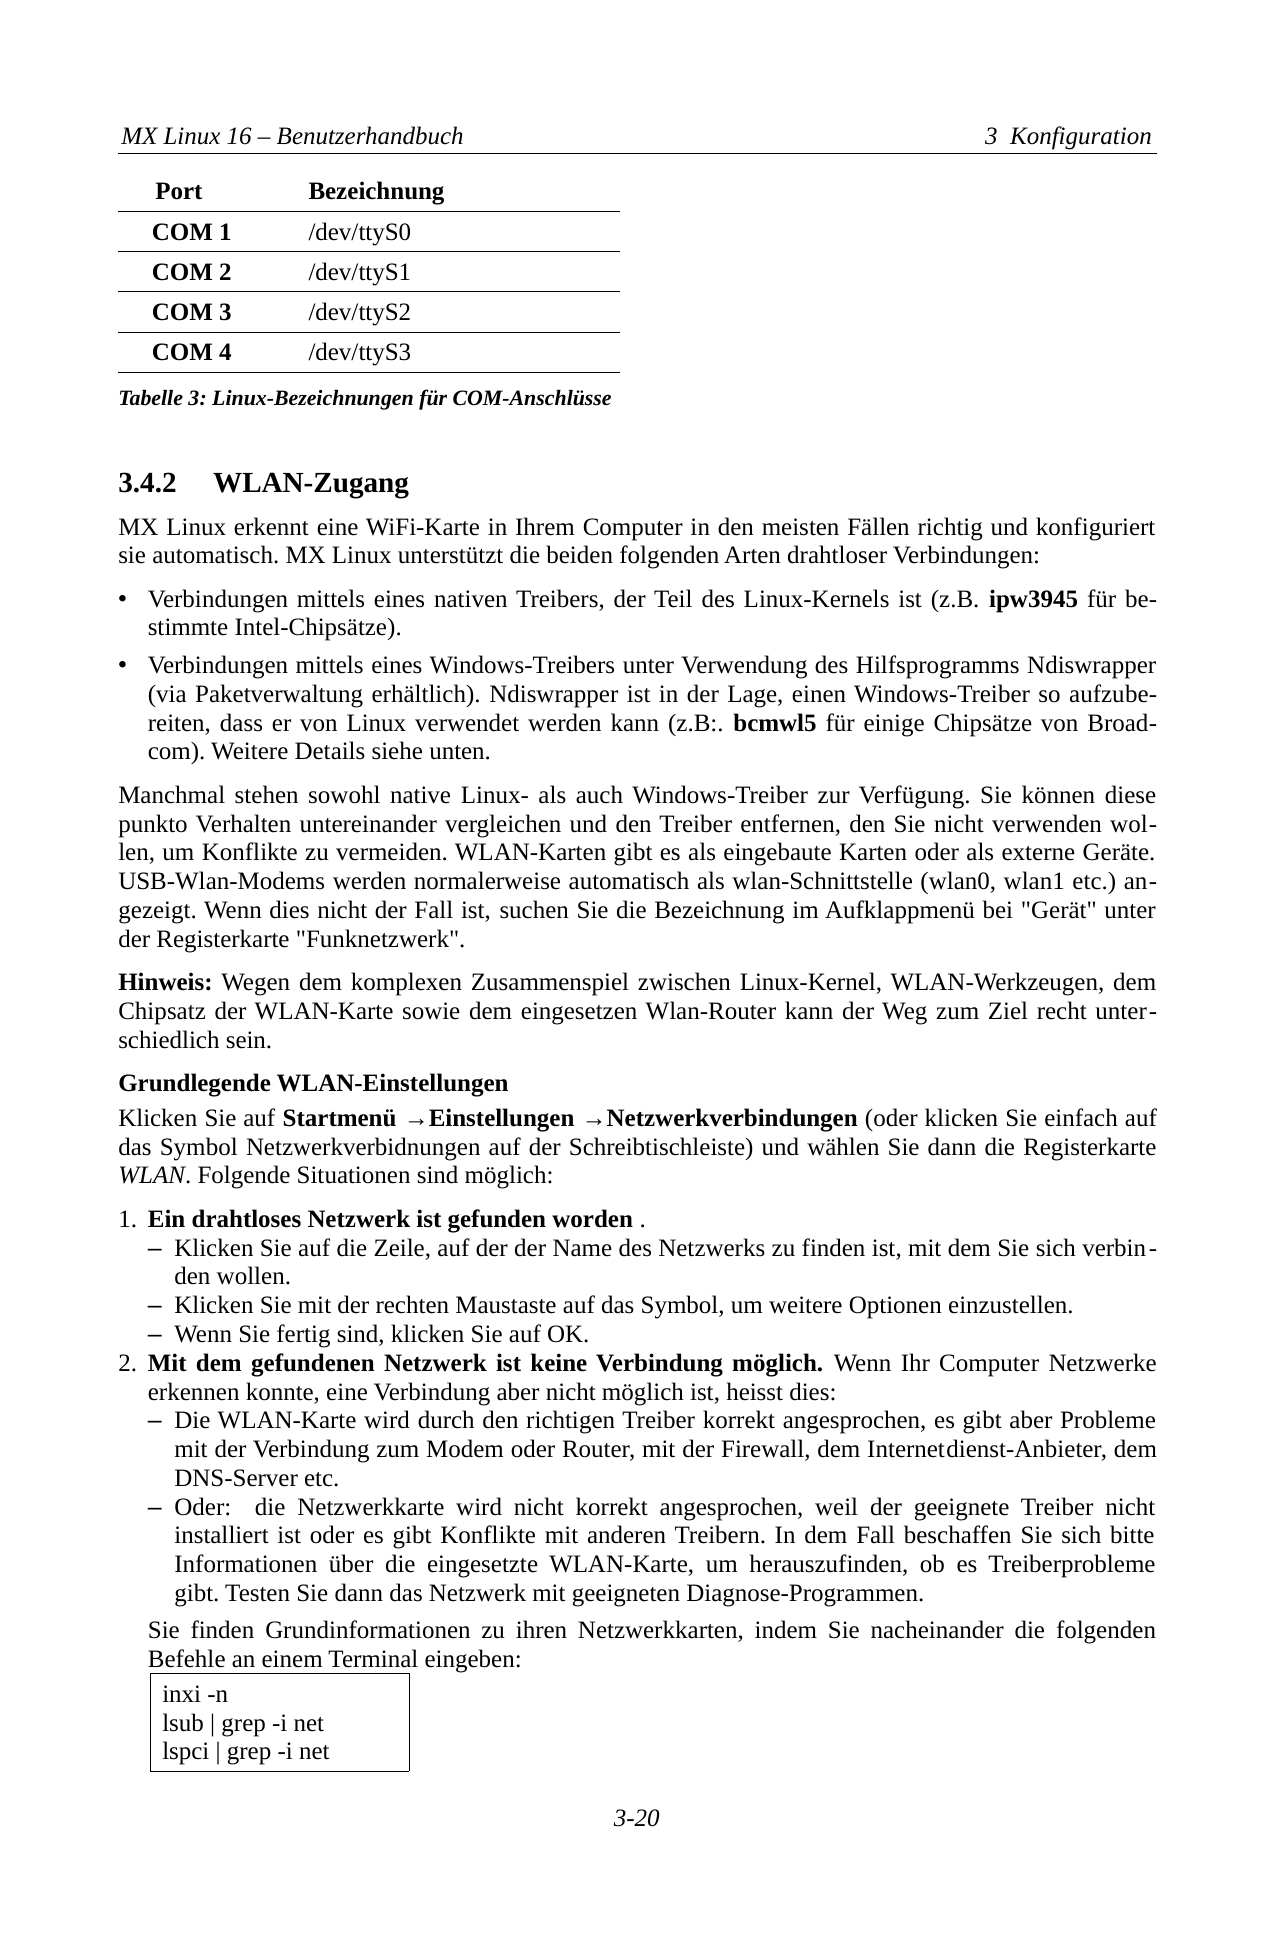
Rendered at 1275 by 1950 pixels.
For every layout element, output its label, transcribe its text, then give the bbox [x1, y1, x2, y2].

table_header Port [118, 171, 271, 211]
subtitle 3.4.2 WLAN-Zugang [118, 466, 1157, 499]
list Ein drahtloses Netzwerk ist gefunden worden . [118, 1204, 1157, 1232]
text Manchmal stehen sowohl native Linux- als auch Windows-Treiber zur Verfügung. Sie können diese punk­to Verhalten untereinander vergleichen und den Treiber entfernen, den Sie nicht verwenden wol­len, um Konflikte zu vermeiden. WLAN-Karten gibt es als eingebaute Karten oder als externe Geräte. USB-Wlan-Modems werden normalerweise automatisch als wlan-Schnittstelle (wlan0, wlan1 etc.) an­ge­zeigt. Wenn dies nicht der Fall ist, suchen Sie die Bezeichnung im Aufklappmenü bei "Gerät" unter der Registerkarte "Funknetzwerk". [118, 780, 1157, 952]
text Tabelle 3: Linux-Bezeichnungen für COM-Anschlüsse [118, 384, 1157, 410]
text Klicken Sie auf Startmenü →Einstellungen →Netzwerkverbindungen (oder klicken Sie einfach auf das Sym­bol Netzwerkverbidnungen auf der Schreibtischleiste) und wählen Sie dann die Registerkarte WLAN. Folgende Situationen sind möglich: [118, 1103, 1157, 1189]
list Verbindungen mittels eines nativen Treibers, der Teil des Linux-Kernels ist (z.B. ipw3945 für be­stim­mte Intel-Chipsätze). [118, 584, 1157, 641]
table_cell /dev/ttyS2 [271, 292, 620, 332]
table_header inxi -n lsub | grep -i net lspci | grep -i net [151, 1674, 409, 1771]
list Die WLAN-Karte wird durch den richtigen Treiber korrekt angesprochen, es gibt aber Probleme mit der Verbindung zum Modem oder Router, mit der Firewall, dem Internet­dienst-Anbieter, dem DNS-Server etc. [148, 1405, 1157, 1492]
text Hinweis: Wegen dem komplexen Zusammenspiel zwischen Linux-Kernel, WLAN-Werkzeugen, dem Chip­satz der WLAN-Karte sowie dem eingesetzen Wlan-Router kann der Weg zum Ziel recht unter­schiedlich sein. [118, 967, 1157, 1053]
table_cell COM 1 [118, 212, 271, 251]
list Oder: die Netzwerkkarte wird nicht korrekt angesprochen, weil der geeignete Treiber nicht installiert ist oder es gibt Konflikte mit anderen Treibern. In dem Fall beschaffen Sie sich bitte Informationen über die eingesetzte WLAN-Karte, um herauszufinden, ob es Treiberprobleme gibt. Testen Sie dann das Netzwerk mit geeigneten Diagnose-Programmen. [148, 1492, 1157, 1607]
table_cell COM 2 [118, 252, 271, 291]
list Verbindungen mittels eines Windows-Treibers unter Verwendung des Hilfsprogramms Ndiswrapper (via Paketverwaltung erhältlich). Ndiswrapper ist in der Lage, einen Windows-Treiber so aufzu­be­rei­ten, dass er von Linux verwendet werden kann (z.B:. bcmwl5 für einige Chipsätze von Broad­com). Weitere Details siehe unten. [118, 650, 1157, 765]
text Grundlegende WLAN-Einstellungen [118, 1068, 1157, 1097]
table_header Bezeichnung [271, 171, 620, 211]
list Sie finden Grundinformationen zu ihren Netzwerkkarten, indem Sie nacheinander die folgenden Befehle an einem Terminal eingeben: [118, 1616, 1157, 1673]
table_cell COM 3 [118, 292, 271, 332]
list Mit dem gefundenen Netzwerk ist keine Verbindung möglich. Wenn Ihr Computer Netzwerke erkennen konnte, eine Verbindung aber nicht möglich ist, heisst dies: [118, 1348, 1157, 1405]
table_cell /dev/ttyS3 [271, 333, 620, 372]
list Klicken Sie auf die Zeile, auf der der Name des Netzwerks zu finden ist, mit dem Sie sich verbin­den wollen. [148, 1232, 1157, 1290]
table_cell /dev/ttyS0 [271, 212, 620, 251]
list Wenn Sie fertig sind, klicken Sie auf OK. [148, 1319, 1157, 1348]
list Klicken Sie mit der rechten Maustaste auf das Symbol, um weitere Optionen einzustellen. [148, 1290, 1157, 1319]
table_cell /dev/ttyS1 [271, 252, 620, 291]
text MX Linux erkennt eine WiFi-Karte in Ihrem Computer in den meisten Fällen richtig und konfiguriert sie automatisch. MX Linux unterstützt die beiden folgenden Arten drahtloser Verbindungen: [118, 512, 1157, 569]
table_cell COM 4 [118, 333, 271, 372]
